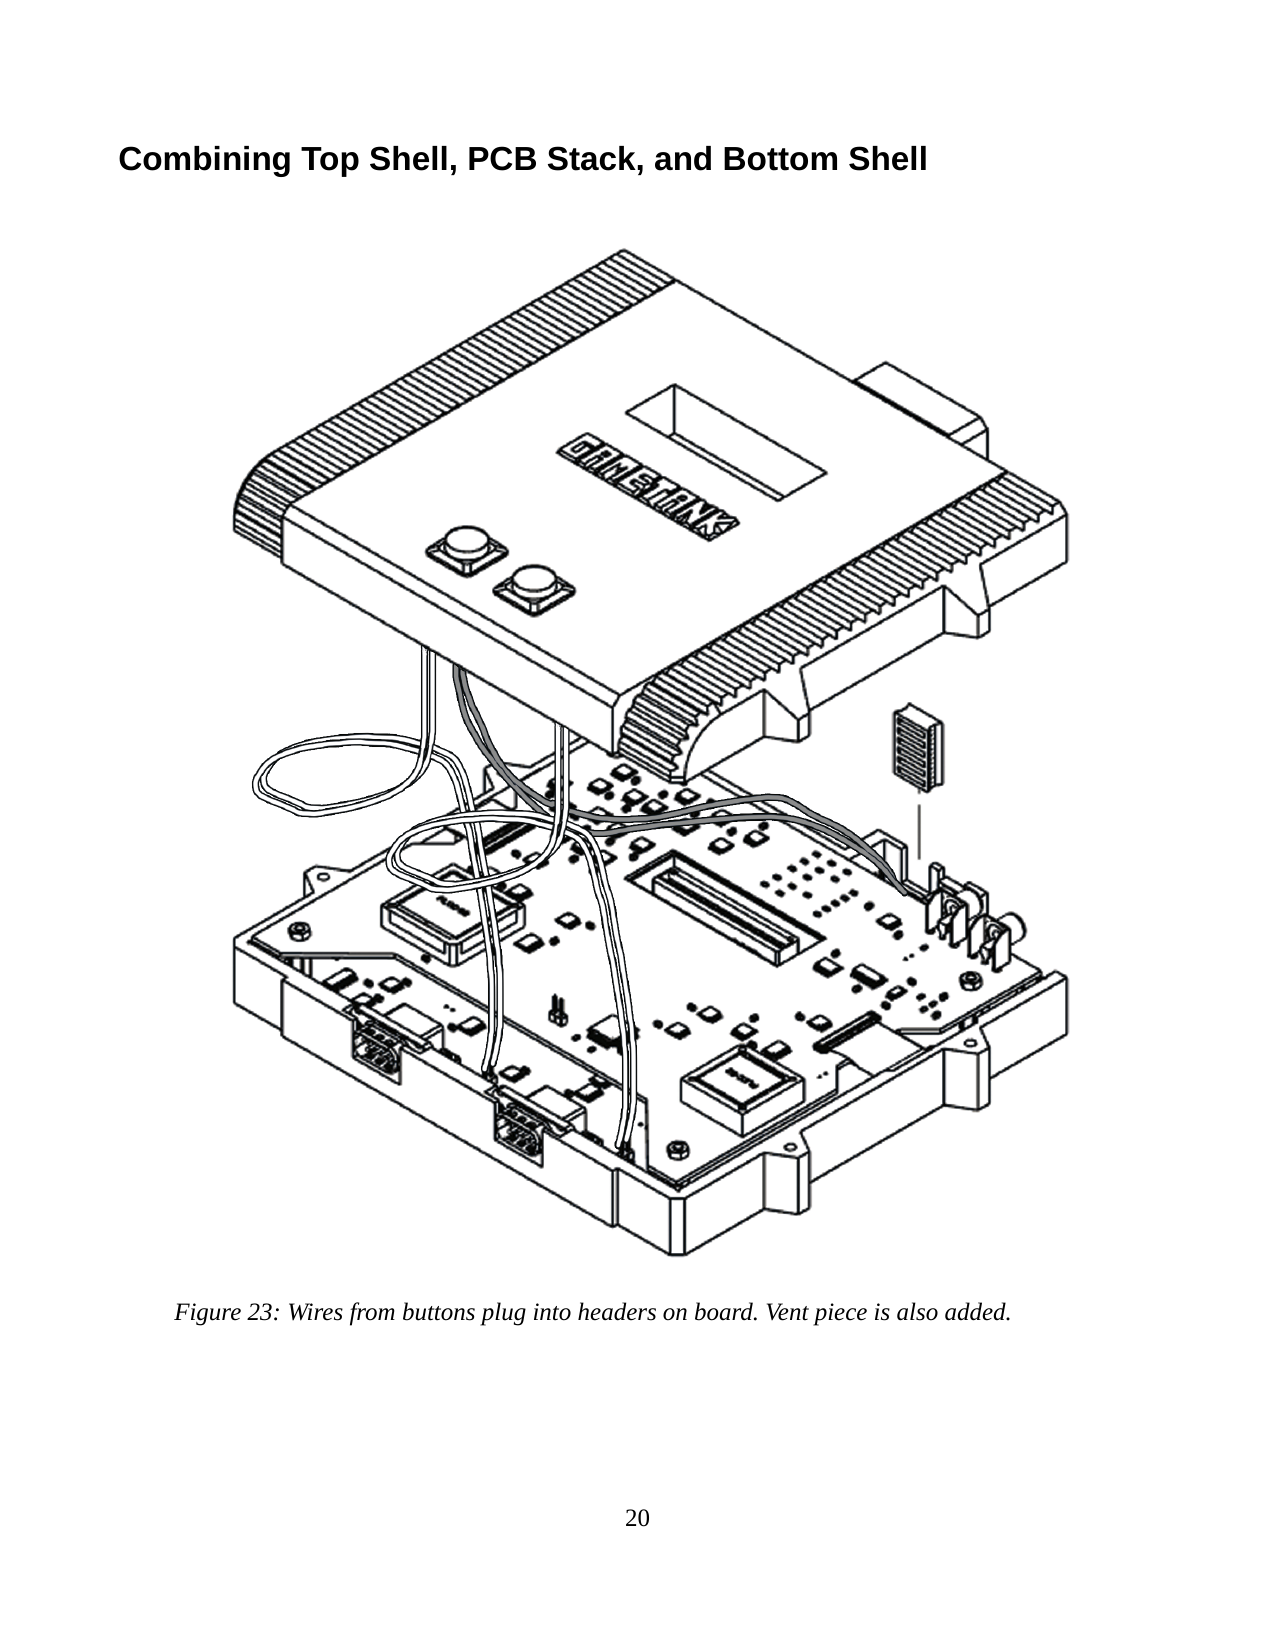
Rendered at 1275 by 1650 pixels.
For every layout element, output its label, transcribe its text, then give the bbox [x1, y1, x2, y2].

text Figure 23: Wires from buttons plug into headers on board. Vent piece is also added. [174, 1285, 1101, 1325]
picture [174, 234, 1101, 1285]
subtitle Combining Top Shell, PCB Stack, and Bottom Shell [118, 139, 1157, 177]
subtitle [174, 222, 1101, 234]
